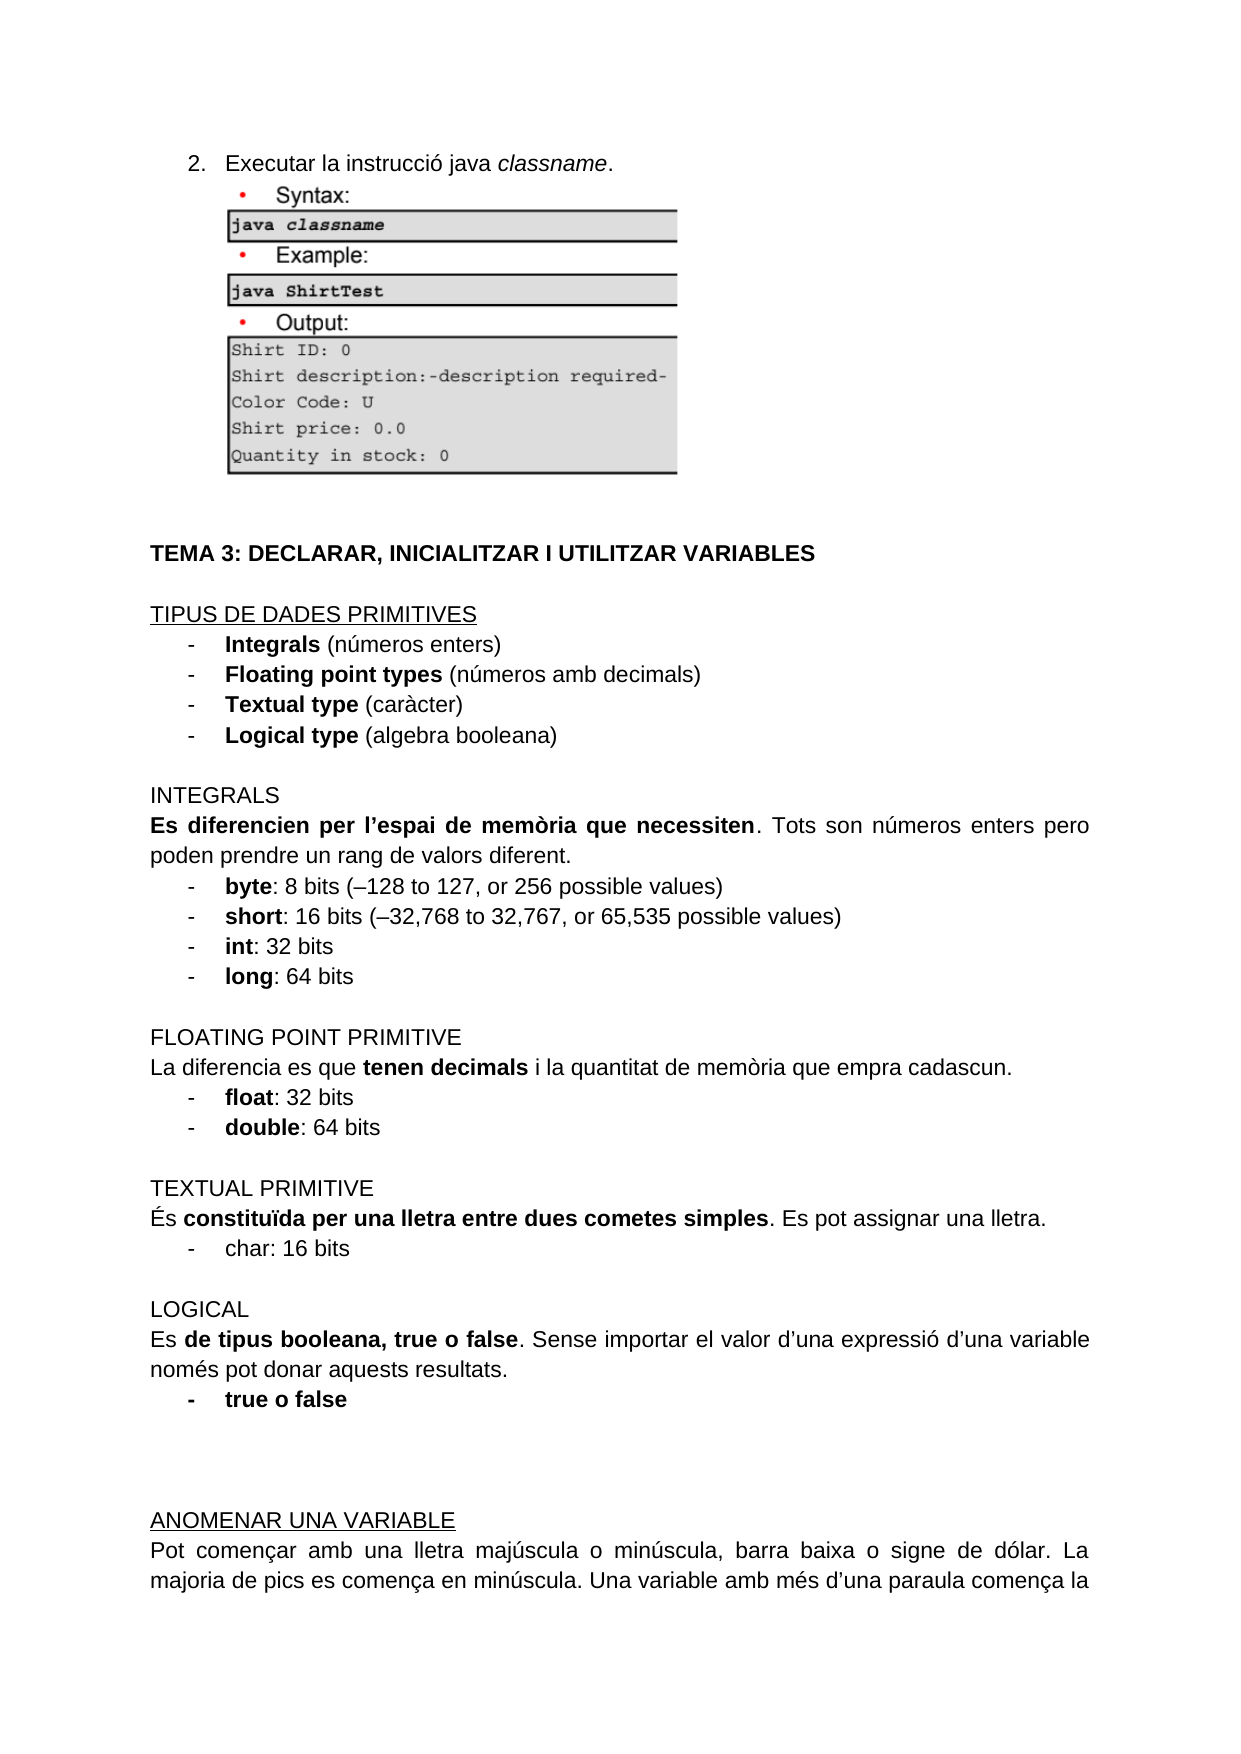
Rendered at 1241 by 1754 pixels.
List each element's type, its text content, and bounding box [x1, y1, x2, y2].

text TEMA 3: DECLARAR, INICIALITZAR I UTILITZAR VARIABLES [150, 540, 1090, 567]
list Floating point types (números amb decimals) [187, 661, 1090, 687]
text La diferencia es que tenen decimals i la quantitat de memòria que empra cadascun. [150, 1054, 1090, 1080]
picture [225, 180, 678, 476]
text Pot començar amb una lletra majúscula o minúscula, barra baixa o signe de dólar. La majoria de pics es comença en minúscula. Una variable amb més d’una paraula comença la [150, 1537, 1090, 1594]
list int: 32 bits [187, 933, 1090, 959]
text Es de tipus booleana, true o false. Sense importar el valor d’una expressió d’una variable només pot donar aquests resultats. [150, 1326, 1090, 1382]
text LOGICAL [150, 1296, 1090, 1322]
list long: 64 bits [187, 963, 1090, 989]
list double: 64 bits [187, 1114, 1090, 1141]
text FLOATING POINT PRIMITIVE [150, 1024, 1090, 1050]
list char: 16 bits [187, 1235, 1090, 1261]
list Integrals (números enters) [187, 631, 1090, 657]
list true o false [187, 1386, 1090, 1412]
text TEXTUAL PRIMITIVE [150, 1175, 1090, 1201]
text Es diferencien per l’espai de memòria que necessiten. Tots son números enters pero poden prendre un rang de valors diferent. [150, 812, 1090, 869]
list float: 32 bits [187, 1084, 1090, 1110]
text INTEGRALS [150, 782, 1090, 808]
text TIPUS DE DADES PRIMITIVES [150, 601, 1090, 627]
list Logical type (algebra booleana) [187, 722, 1090, 748]
list Executar la instrucció java classname. [187, 150, 1090, 176]
text És constituïda per una lletra entre dues cometes simples. Es pot assignar una lletra. [150, 1205, 1090, 1231]
list byte: 8 bits (–128 to 127, or 256 possible values) [187, 873, 1090, 899]
text ANOMENAR UNA VARIABLE [150, 1507, 1090, 1533]
list Textual type (caràcter) [187, 691, 1090, 718]
list short: 16 bits (–32,768 to 32,767, or 65,535 possible values) [187, 903, 1090, 929]
